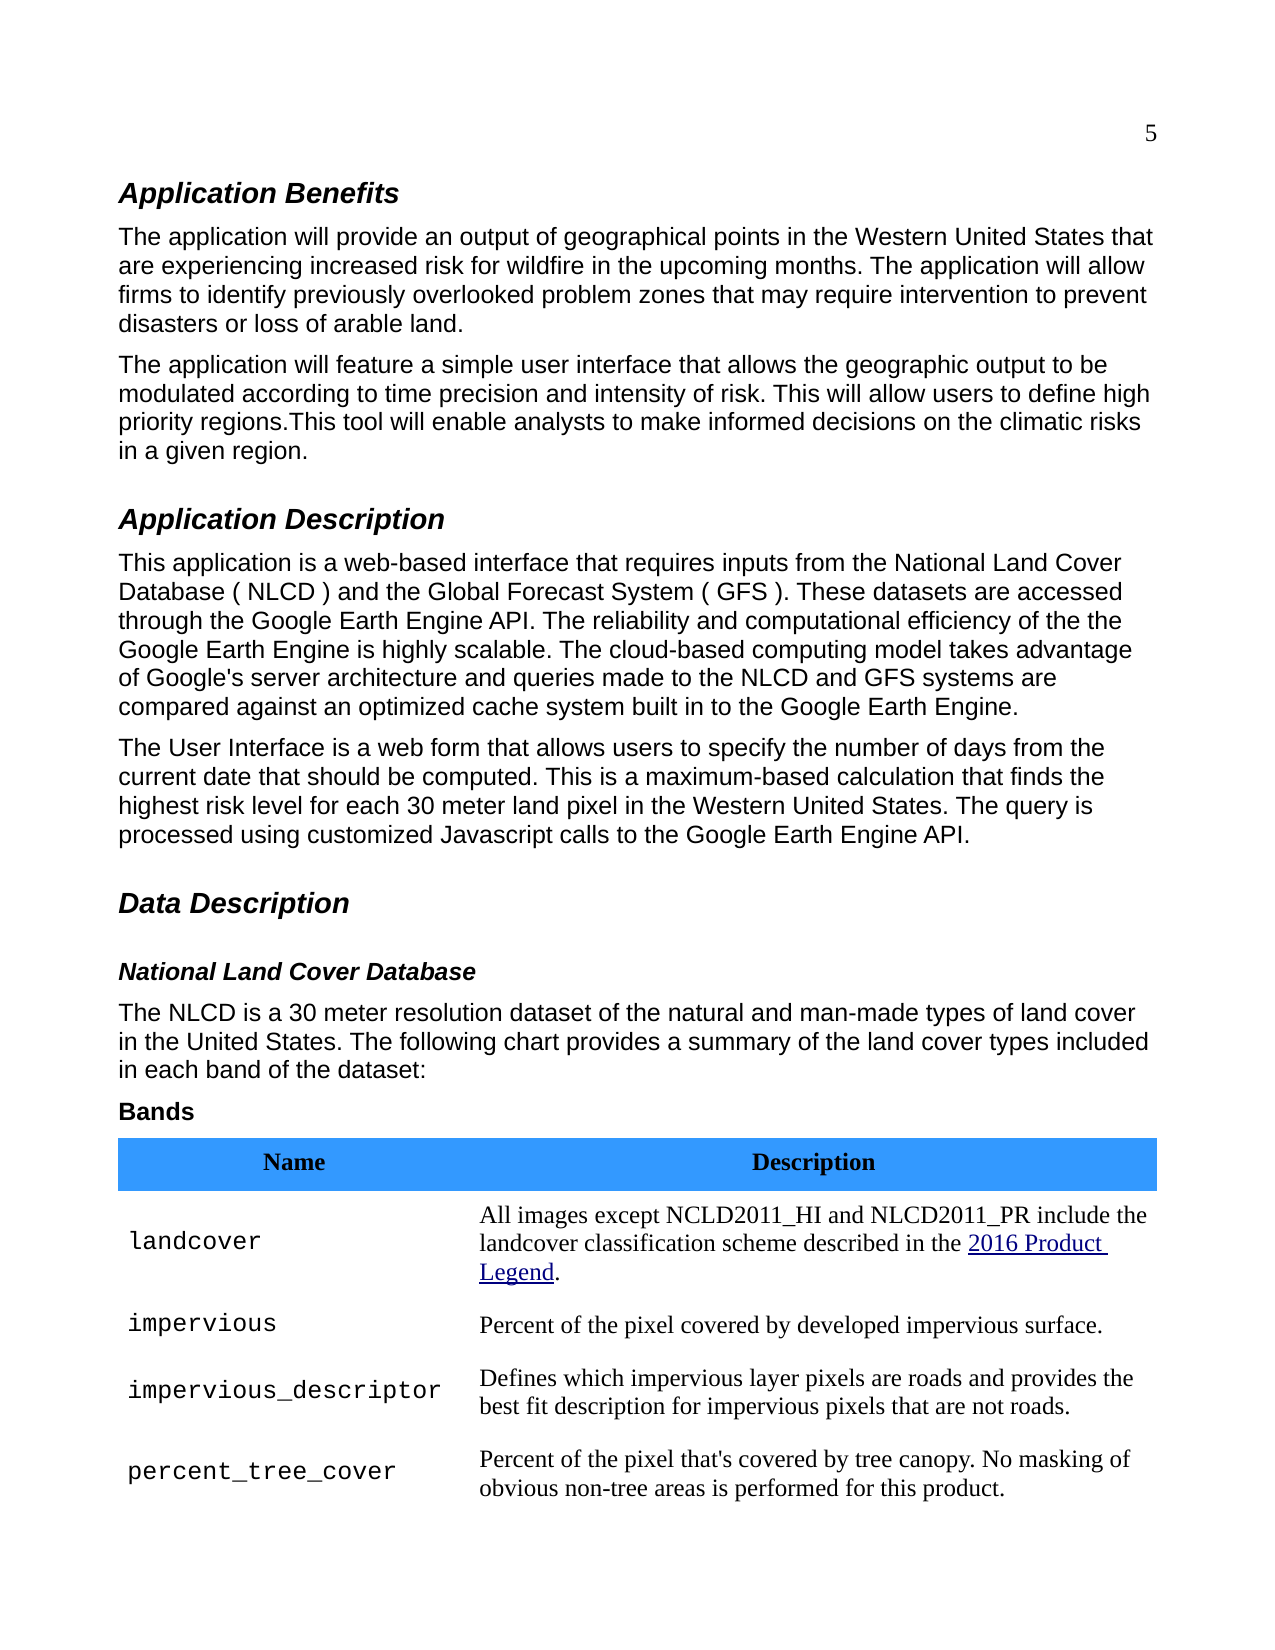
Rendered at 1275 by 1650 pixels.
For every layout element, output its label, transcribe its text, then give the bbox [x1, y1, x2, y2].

table_cell Defines which impervious layer pixels are roads and provides the best fit description for impervious pixels that are not roads. [470, 1354, 1157, 1435]
subtitle National Land Cover Database [118, 957, 1157, 986]
table_cell percent_tree_cover [118, 1435, 470, 1517]
table_cell Percent of the pixel covered by developed impervious surface. [470, 1301, 1157, 1354]
text Bands [118, 1097, 1157, 1126]
text The application will feature a simple user interface that allows the geographic output to be modulated according to time precision and intensity of risk. This will allow users to define high priority regions.This tool will enable analysts to make informed decisions on the climatic risks in a given region. [118, 350, 1157, 465]
table_cell impervious [118, 1301, 470, 1354]
text The application will provide an output of geographical points in the Western United States that are experiencing increased risk for wildfire in the upcoming months. The application will allow firms to identify previously overlooked problem zones that may require intervention to prevent disasters or loss of arable land. [118, 222, 1157, 337]
subtitle Application Benefits [118, 176, 1157, 210]
subtitle Data Description [118, 886, 1157, 919]
table_cell All images except NCLD2011_HI and NLCD2011_PR include the landcover classification scheme described in the 2016 Product Legend. [470, 1191, 1157, 1301]
text This application is a web-based interface that requires inputs from the National Land Cover Database ( NLCD ) and the Global Forecast System ( GFS ). These datasets are accessed through the Google Earth Engine API. The reliability and computational efficiency of the the Google Earth Engine is highly scalable. The cloud-based computing model takes advantage of Google's server architecture and queries made to the NLCD and GFS systems are compared against an optimized cache system built in to the Google Earth Engine. [118, 548, 1157, 721]
table_cell landcover [118, 1191, 470, 1301]
table_header Name [118, 1138, 470, 1191]
text The User Interface is a web form that allows users to specify the number of days from the current date that should be computed. This is a maximum-based calculation that finds the highest risk level for each 30 meter land pixel in the Western United States. The query is processed using customized Javascript calls to the Google Earth Engine API. [118, 733, 1157, 848]
table_header Description [470, 1138, 1157, 1191]
table_cell Percent of the pixel that's covered by tree canopy. No masking of obvious non-tree areas is performed for this product. [470, 1435, 1157, 1517]
subtitle Application Description [118, 502, 1157, 536]
table_cell impervious_descriptor [118, 1354, 470, 1435]
text The NLCD is a 30 meter resolution dataset of the natural and man-made types of land cover in the United States. The following chart provides a summary of the land cover types included in each band of the dataset: [118, 998, 1157, 1084]
